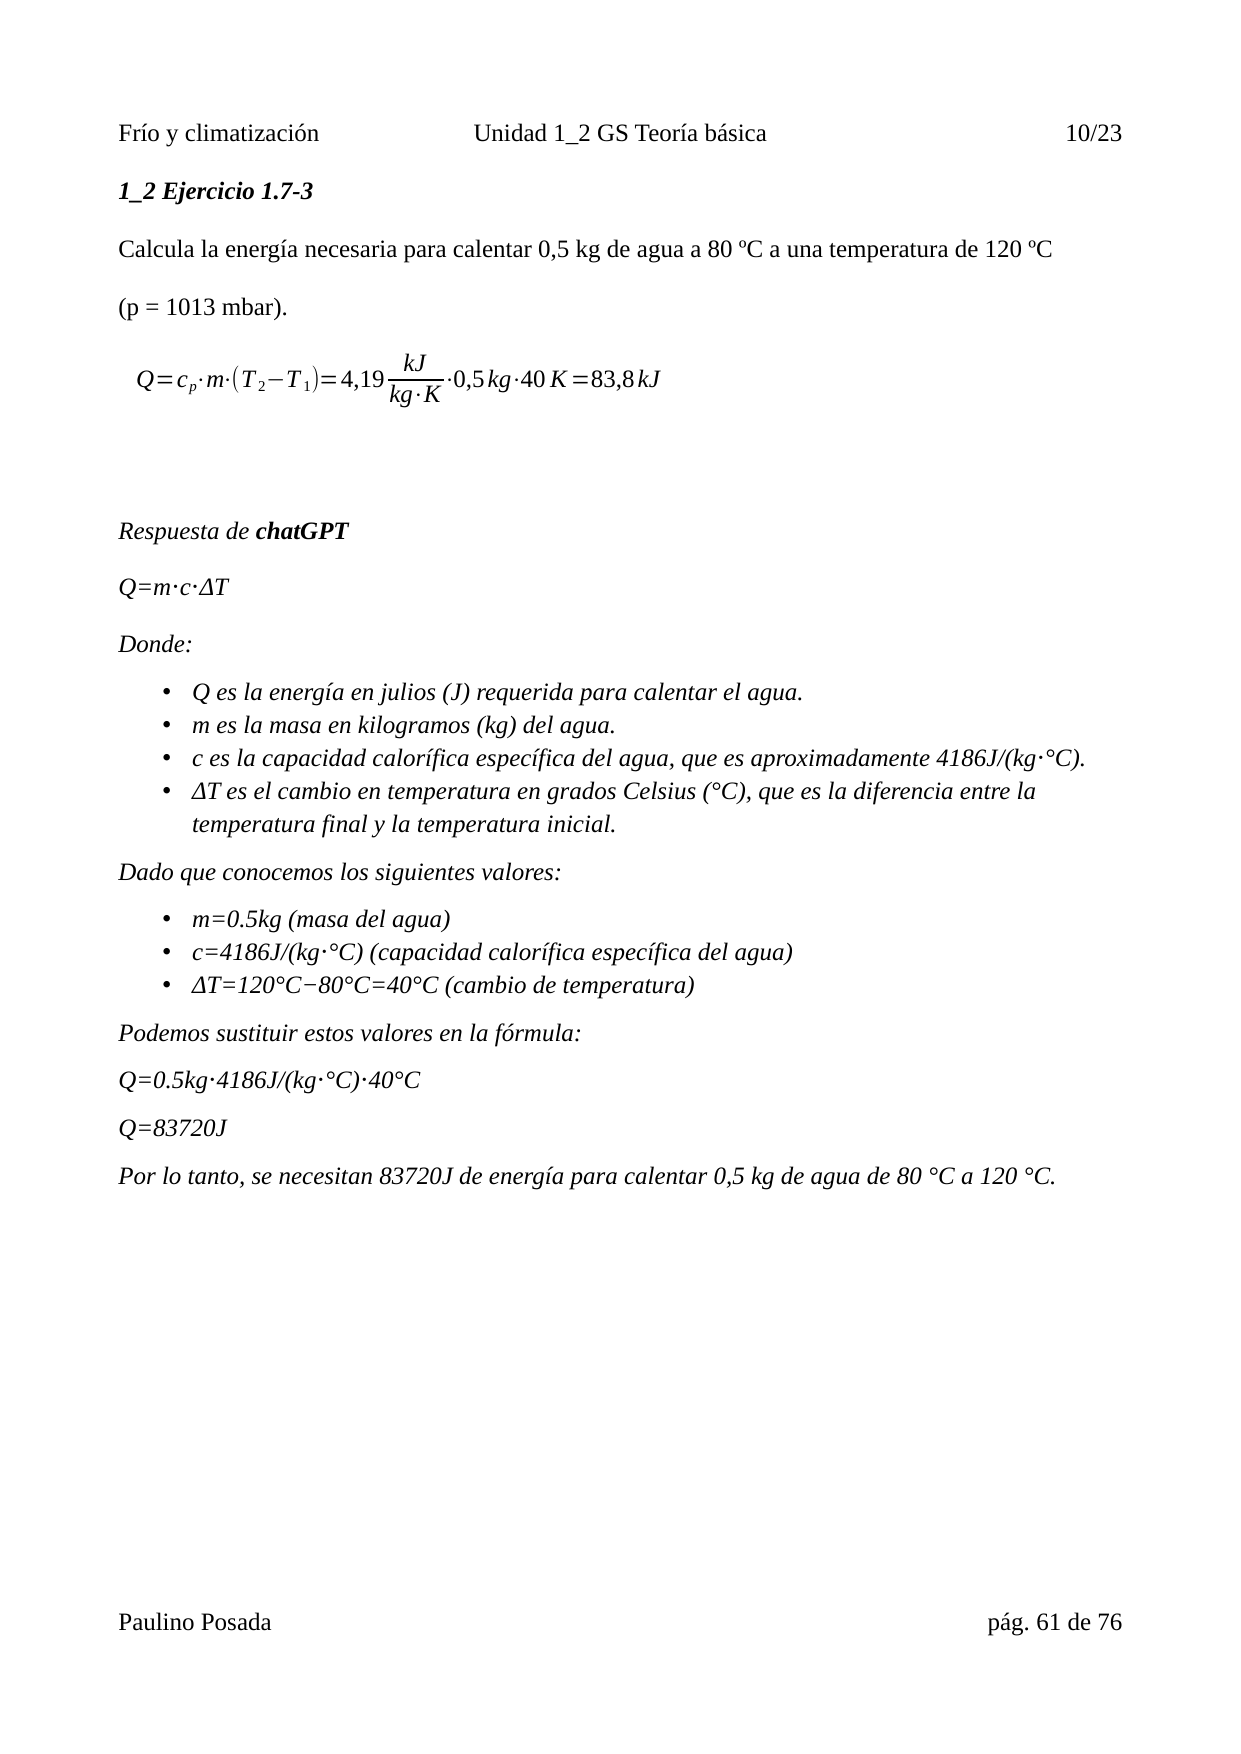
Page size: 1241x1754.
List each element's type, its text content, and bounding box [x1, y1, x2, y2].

list Q es la energía en julios (J) requerida para calentar el agua. [162, 677, 1122, 706]
text Podemos sustituir estos valores en la fórmula: [118, 1018, 1122, 1047]
list c es la capacidad calorífica específica del agua, que es aproximadamente 4186J/(kg⋅°C). [162, 743, 1122, 772]
text Q=m⋅c⋅ΔT [118, 572, 1122, 601]
text Q=83720J [118, 1113, 1122, 1142]
text 1_2 Ejercicio 1.7-3 [118, 176, 1122, 205]
text Dado que conocemos los siguientes valores: [118, 857, 1122, 886]
text Calcula la energía necesaria para calentar 0,5 kg de agua a 80 ºC a una temperatura de 120 ºC [118, 234, 1122, 263]
list ΔT=120°C−80°C=40°C (cambio de temperatura) [162, 970, 1122, 999]
text Q=0.5kg⋅4186J/(kg⋅°C)⋅40°C [118, 1066, 1122, 1094]
text Donde: [118, 629, 1122, 658]
list c=4186J/(kg⋅°C) (capacidad calorífica específica del agua) [162, 937, 1122, 966]
list m=0.5kg (masa del agua) [162, 904, 1122, 933]
list m es la masa en kilogramos (kg) del agua. [162, 710, 1122, 739]
text (p = 1013 mbar). [118, 292, 1122, 321]
text Por lo tanto, se necesitan 83720J de energía para calentar 0,5 kg de agua de 80 °C a 120 °C. [118, 1161, 1122, 1189]
list ΔT es el cambio en temperatura en grados Celsius (°C), que es la diferencia entre la temperatura final y la temperatura inicial. [162, 776, 1122, 838]
text Respuesta de chatGPT [118, 516, 1122, 545]
